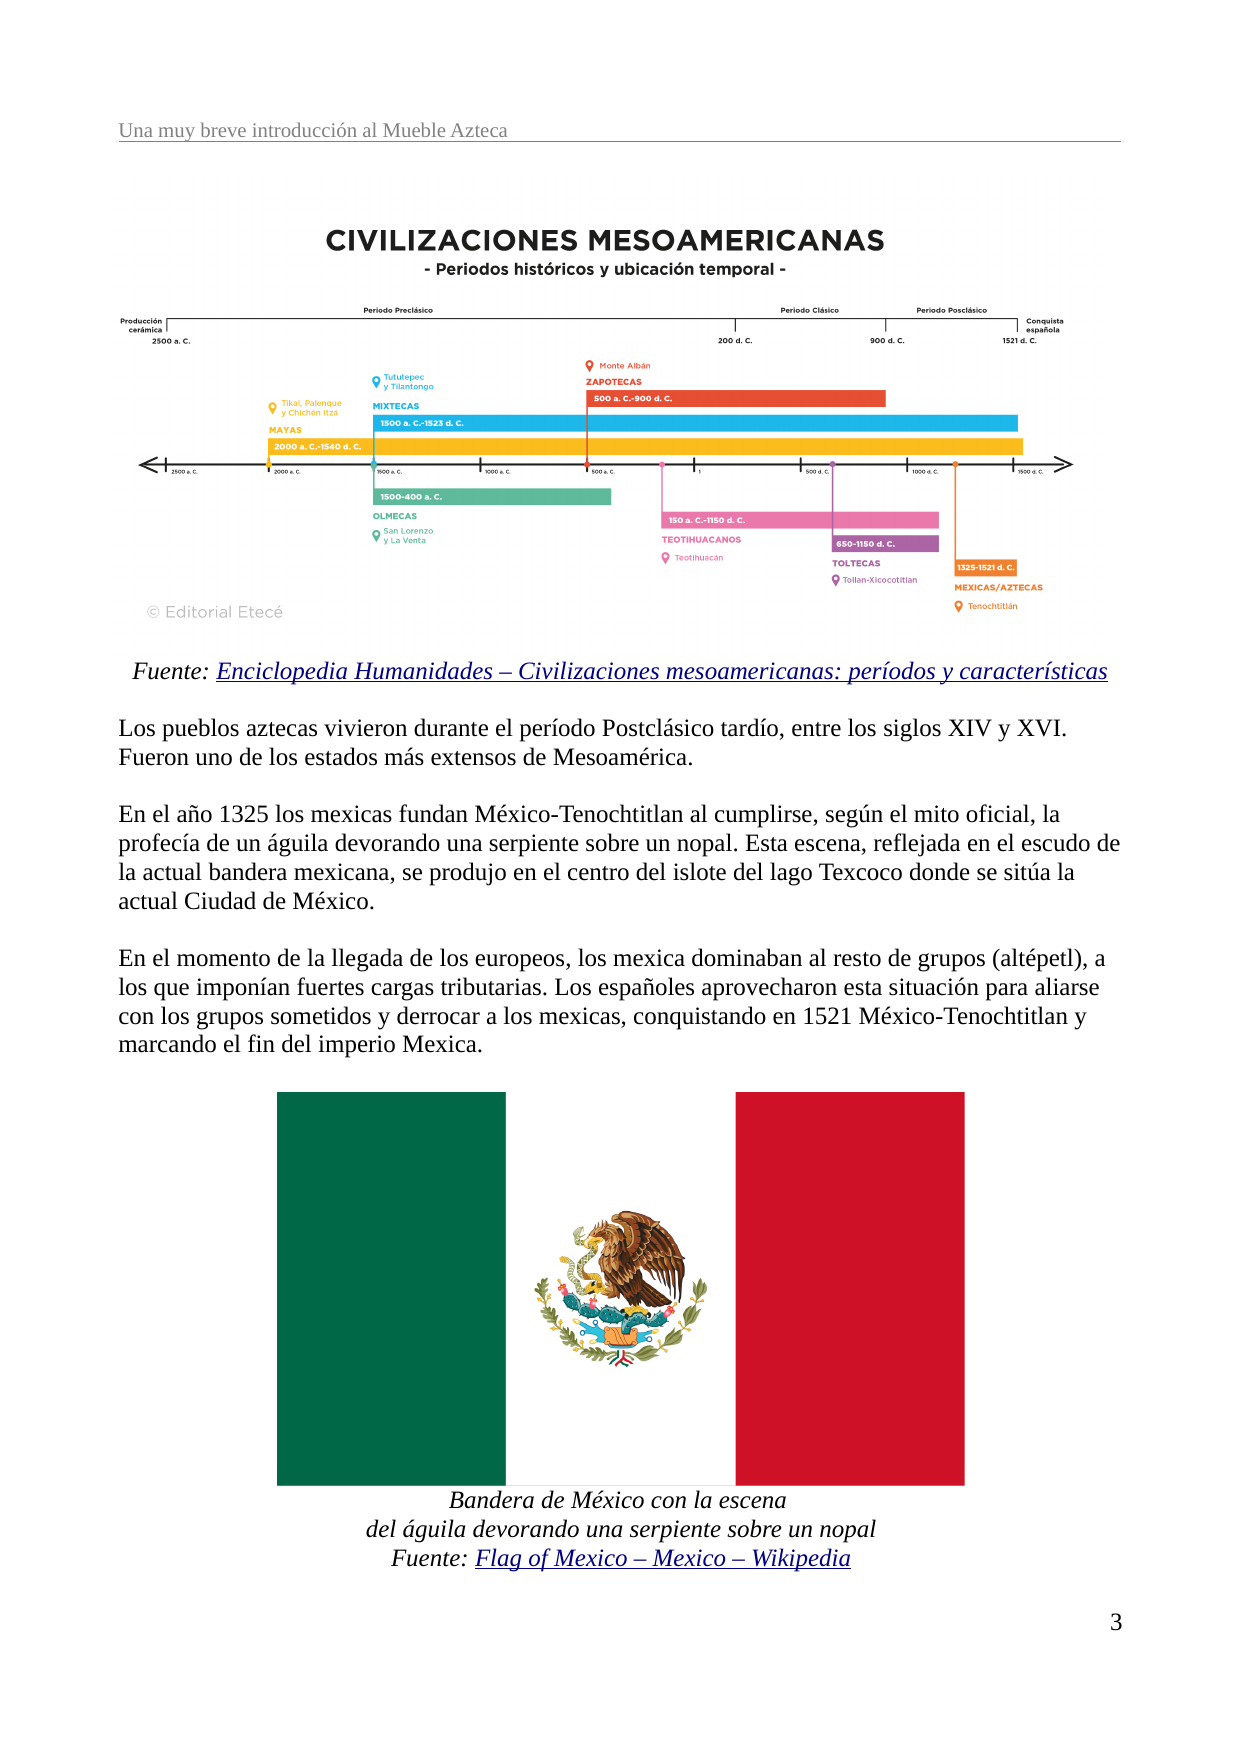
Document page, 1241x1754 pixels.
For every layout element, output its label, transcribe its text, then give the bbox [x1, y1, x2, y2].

text [277, 1080, 965, 1092]
text En el momento de la llegada de los europeos, los mexica dominaban al resto de grupos (altépetl), a los que imponían fuertes cargas tributarias. Los españoles aprovecharon esta situación para aliarse con los grupos sometidos y derrocar a los mexicas, conquistando en 1521 México-Tenochtitlan y marcando el fin del imperio Mexica. [118, 943, 1122, 1058]
text Los pueblos aztecas vivieron durante el período Postclásico tardío, entre los siglos XIV y XVI. Fueron uno de los estados más extensos de Mesoamérica. [118, 713, 1122, 771]
text Bandera de México con la escena del águila devorando una serpiente sobre un nopal Fuente: Flag of Mexico – Mexico – Wikipedia [277, 1486, 965, 1571]
text En el año 1325 los mexicas fundan México-Tenochtitlan al cumplirse, según el mito oficial, la profecía de un águila devorando una serpiente sobre un nopal. Esta escena, reflejada en el escudo de la actual bandera mexicana, se produjo en el centro del islote del lago Texcoco donde se sitúa la actual Ciudad de México. [118, 799, 1122, 914]
text Fuente: Enciclopedia Humanidades – Civilizaciones mesoamericanas: períodos y características [101, 184, 1139, 684]
picture [111, 176, 1105, 656]
picture [277, 1092, 965, 1486]
